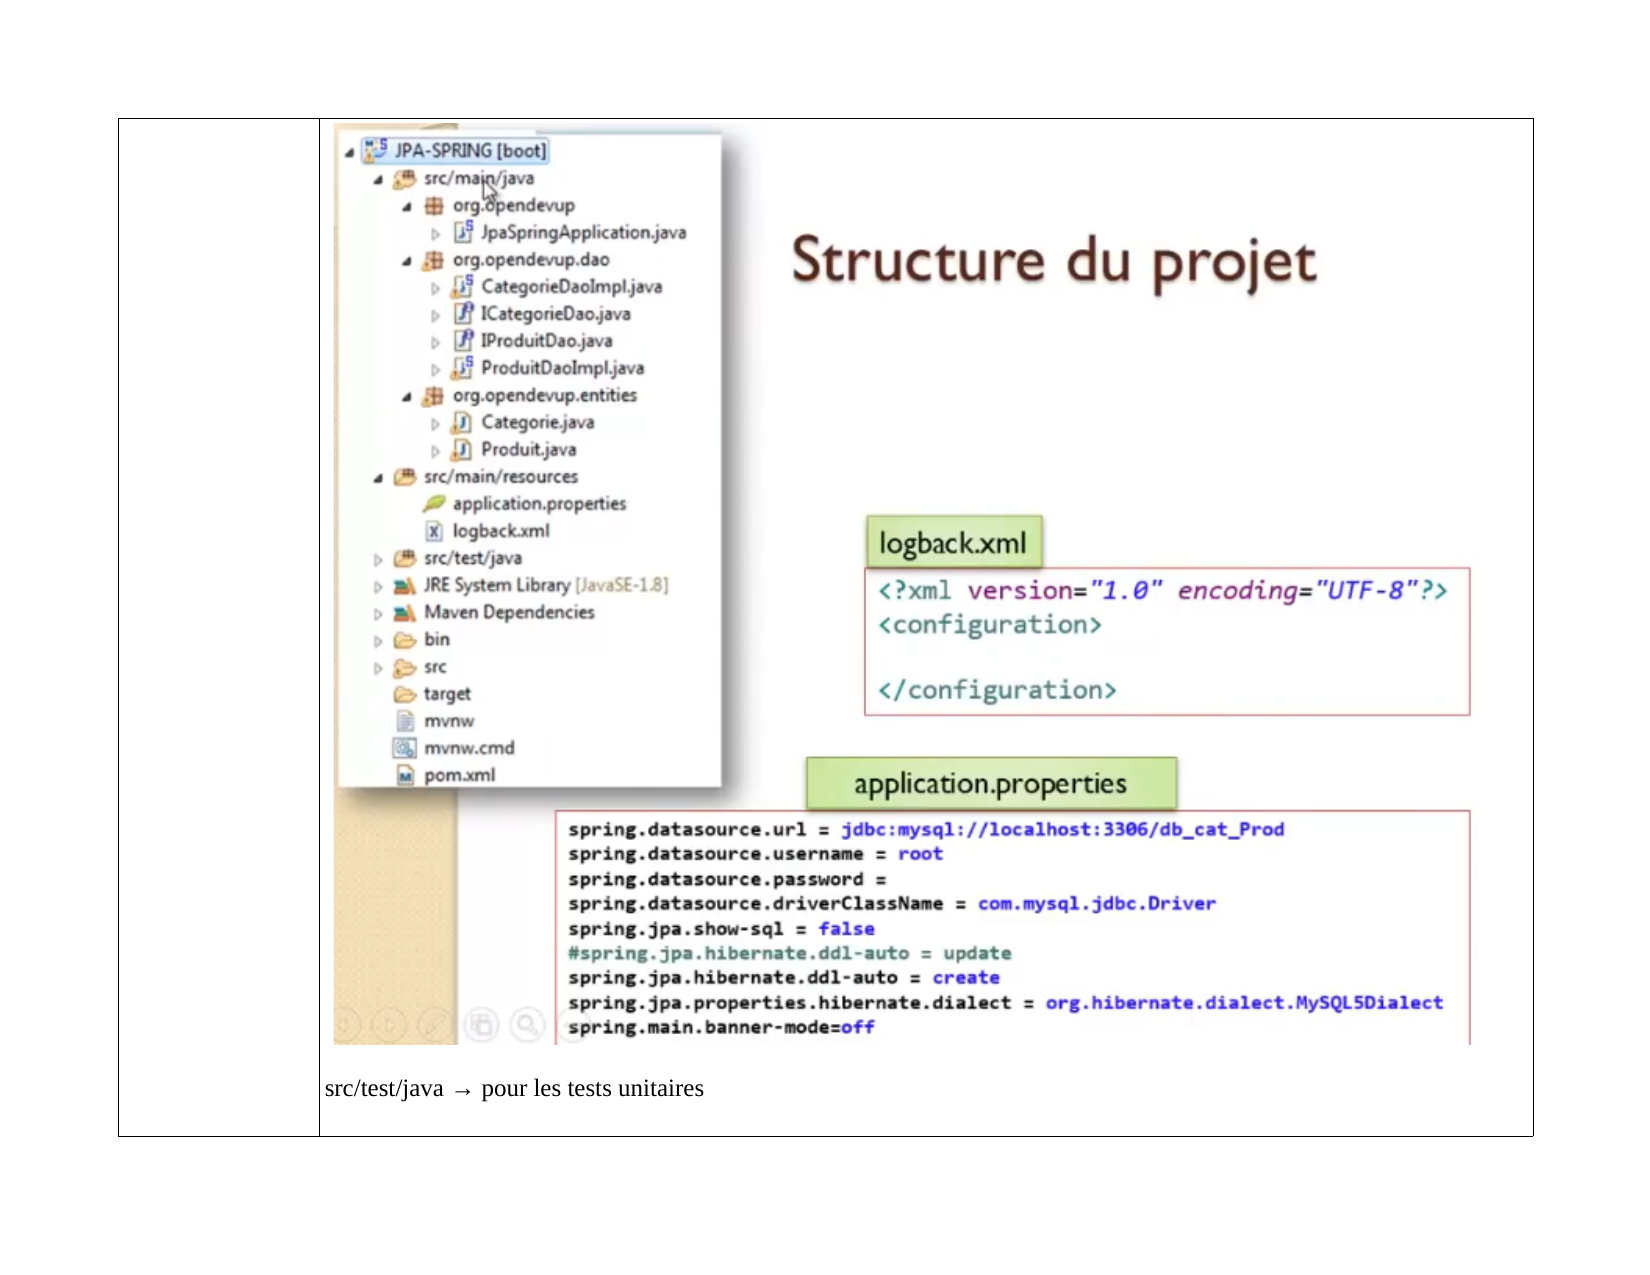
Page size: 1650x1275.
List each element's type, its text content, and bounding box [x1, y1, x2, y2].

table_cell src/test/java → pour les tests unitaires [320, 119, 1533, 1136]
table_cell [119, 119, 319, 1136]
picture [333, 123, 1518, 1045]
